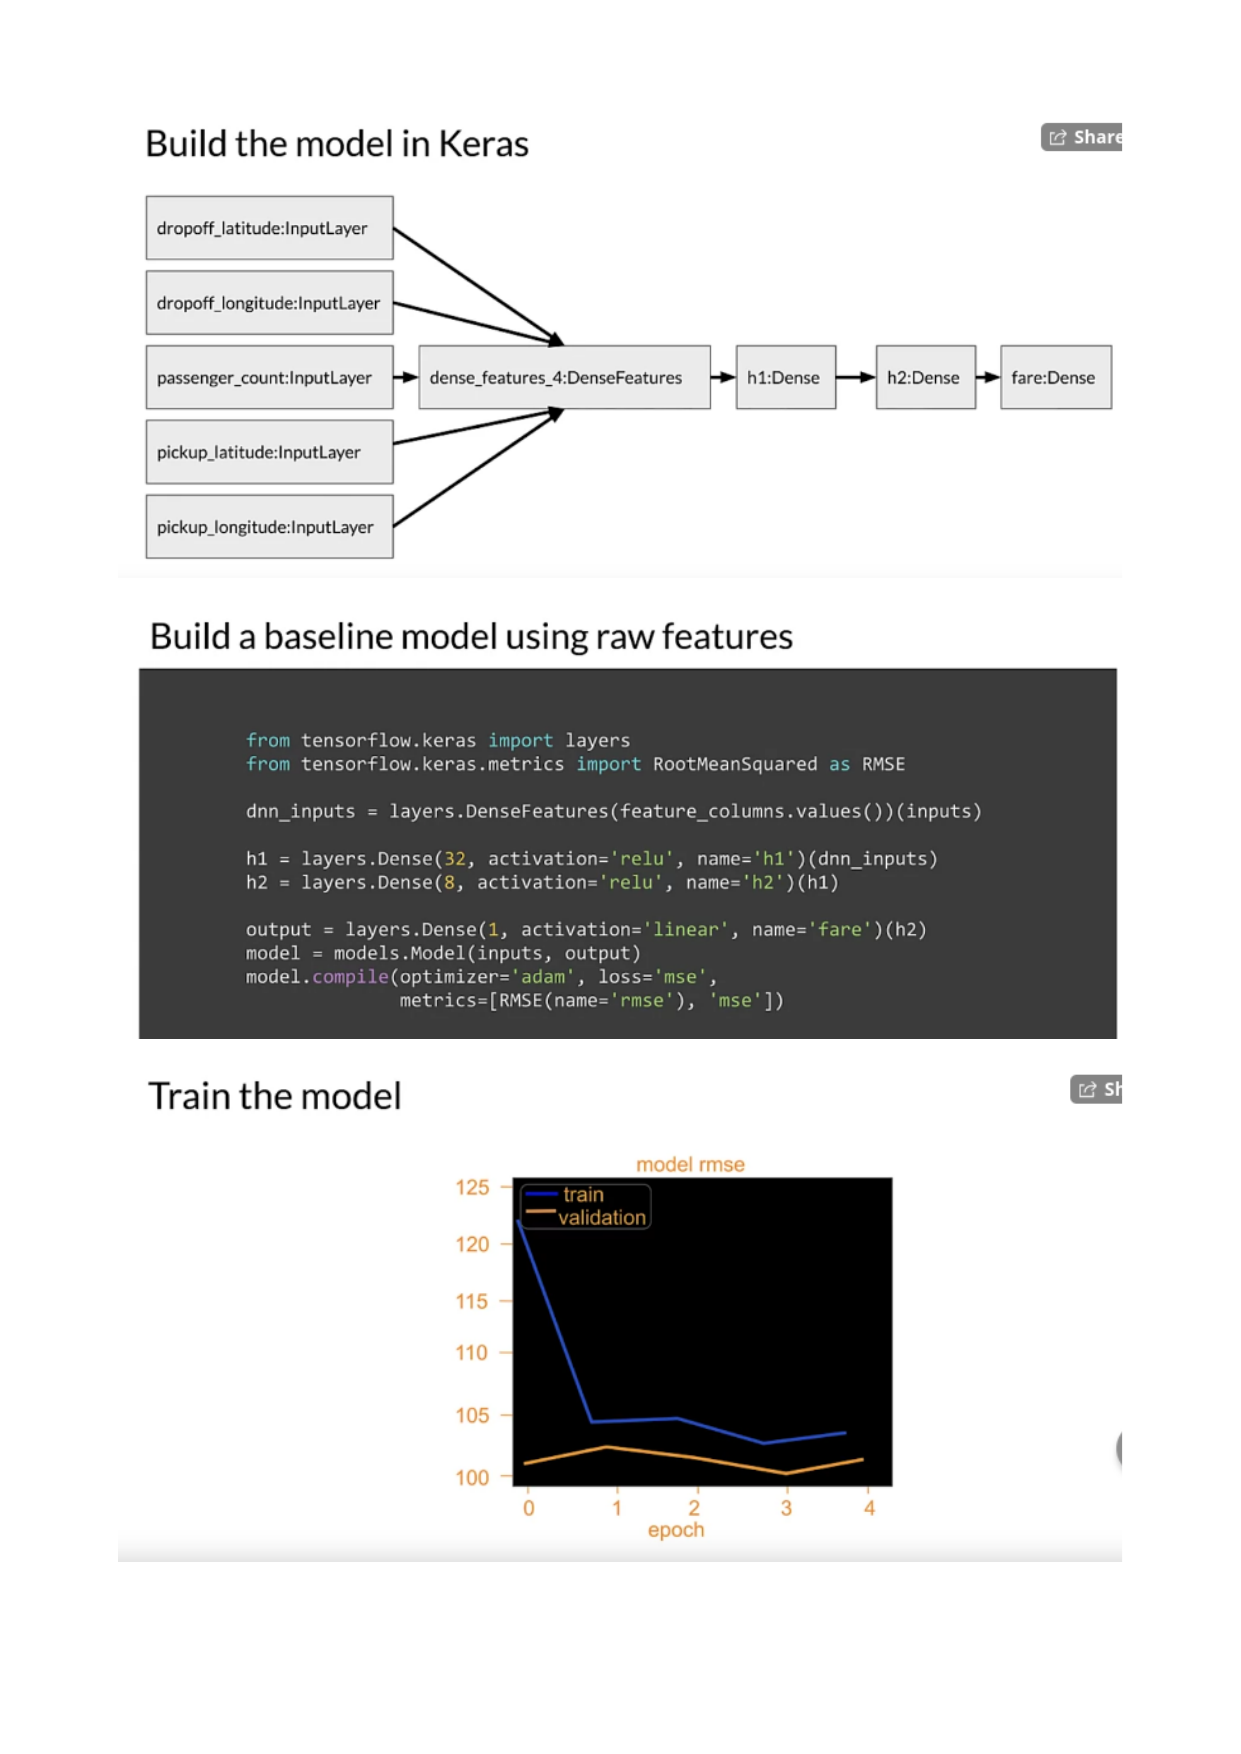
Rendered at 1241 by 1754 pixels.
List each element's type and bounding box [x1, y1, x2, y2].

picture [118, 1067, 1123, 1562]
picture [118, 606, 1123, 1039]
picture [118, 118, 1123, 578]
